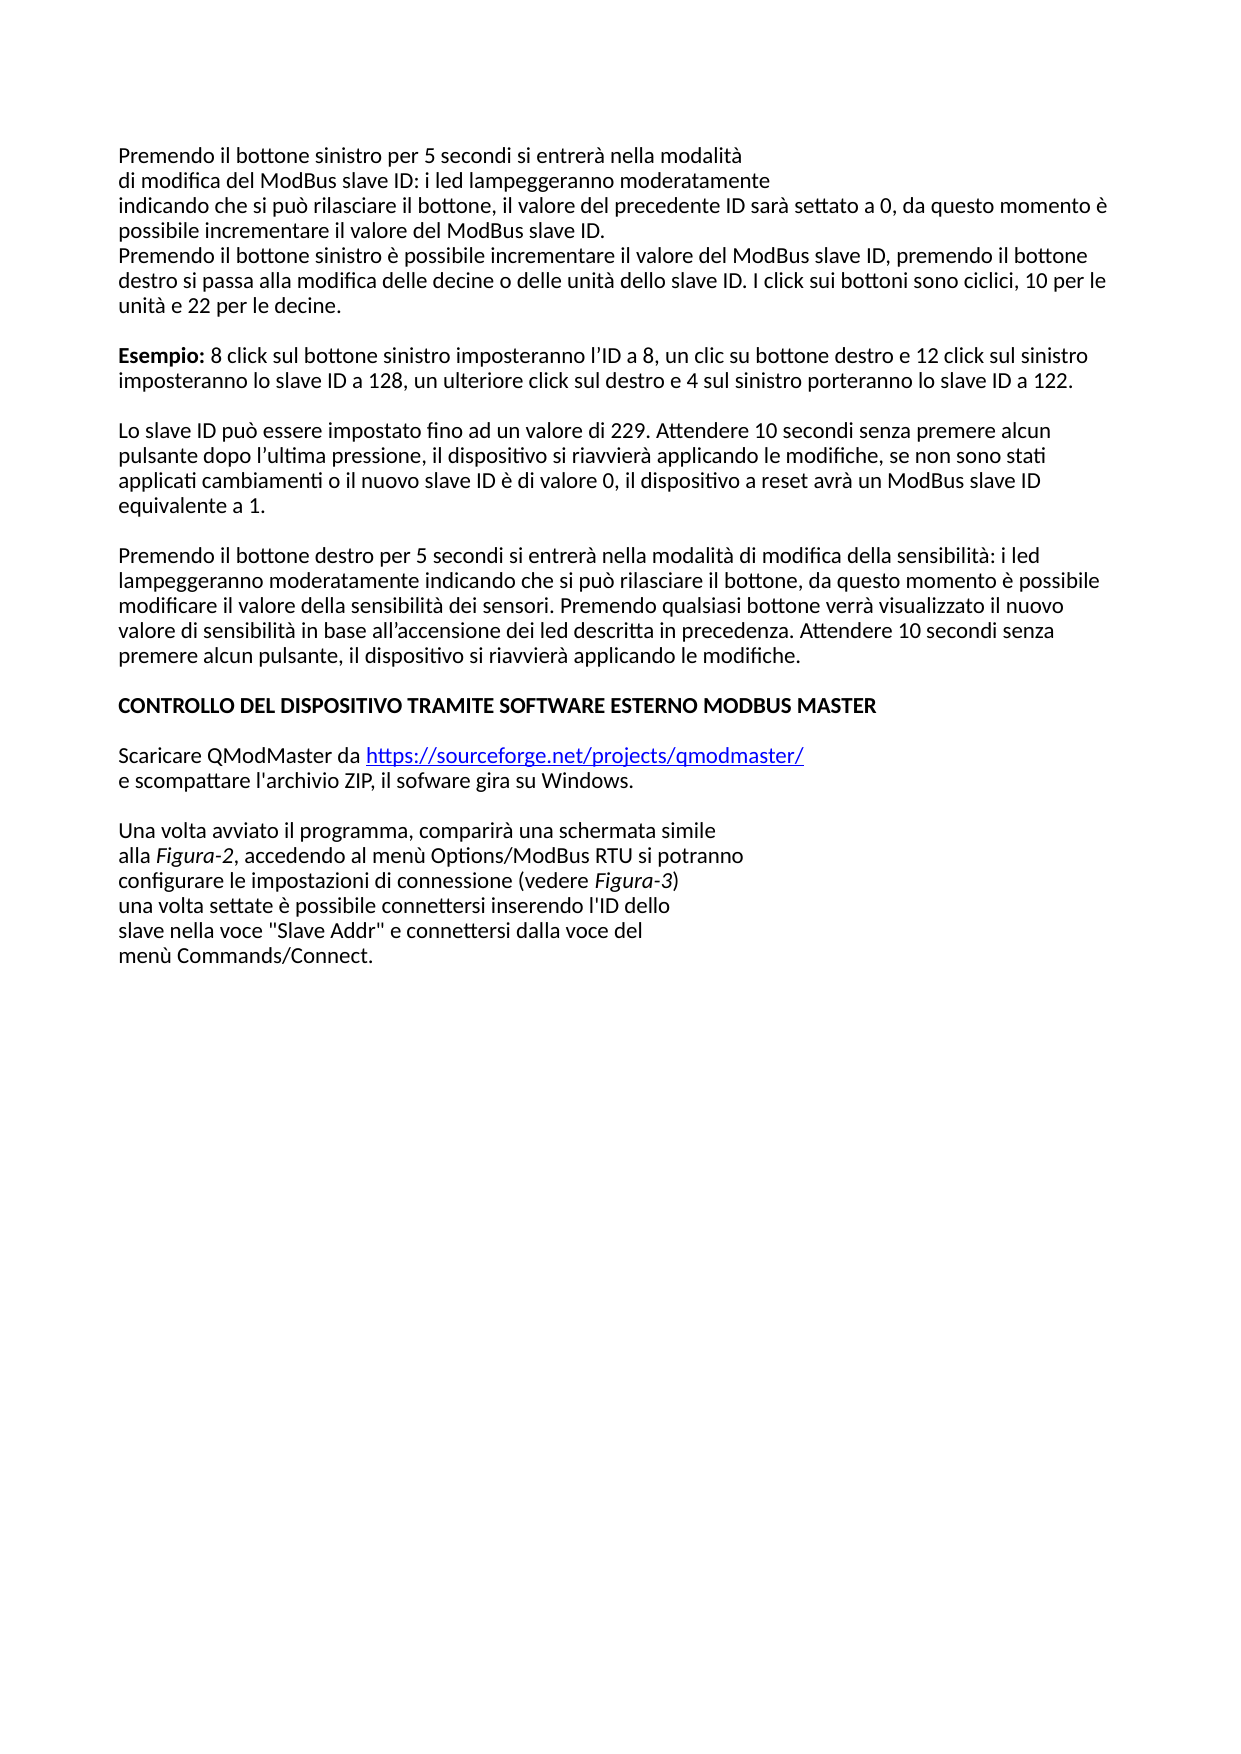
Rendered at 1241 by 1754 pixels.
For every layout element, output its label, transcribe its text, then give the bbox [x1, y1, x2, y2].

text Una volta avviato il programma, comparirà una schermata simile [118, 818, 1122, 843]
text alla Figura-2, accedendo al menù Options/ModBus RTU si potranno [118, 843, 1122, 868]
text slave nella voce "Slave Addr" e connettersi dalla voce del [118, 918, 1122, 943]
text Premendo il bottone destro per 5 secondi si entrerà nella modalità di modifica della sensibilità: i led lampeggeranno moderatamente indicando che si può rilasciare il bottone, da questo momento è possibile modificare il valore della sensibilità dei sensori. Premendo qualsiasi bottone verrà visualizzato il nuovo valore di sensibilità in base all’accensione dei led descritta in precedenza. Attendere 10 secondi senza premere alcun pulsante, il dispositivo si riavvierà applicando le modifiche. [118, 543, 1122, 668]
text Esempio: 8 click sul bottone sinistro imposteranno l’ID a 8, un clic su bottone destro e 12 click sul sinistro imposteranno lo slave ID a 128, un ulteriore click sul destro e 4 sul sinistro porteranno lo slave ID a 122. [118, 343, 1122, 393]
text indicando che si può rilasciare il bottone, il valore del precedente ID sarà settato a 0, da questo momento è possibile incrementare il valore del ModBus slave ID. [118, 193, 1122, 243]
text CONTROLLO DEL DISPOSITIVO TRAMITE SOFTWARE ESTERNO MODBUS MASTER [118, 693, 1122, 718]
text menù Commands/Connect. [118, 943, 1122, 968]
text una volta settate è possibile connettersi inserendo l'ID dello [118, 893, 1122, 918]
text Premendo il bottone sinistro per 5 secondi si entrerà nella modalità [118, 143, 1122, 168]
text Scaricare QModMaster da https://sourceforge.net/projects/qmodmaster/ [118, 743, 1122, 768]
text Lo slave ID può essere impostato fino ad un valore di 229. Attendere 10 secondi senza premere alcun pulsante dopo l’ultima pressione, il dispositivo si riavvierà applicando le modifiche, se non sono stati applicati cambiamenti o il nuovo slave ID è di valore 0, il dispositivo a reset avrà un ModBus slave ID equivalente a 1. [118, 418, 1122, 518]
text configurare le impostazioni di connessione (vedere Figura-3) [118, 868, 1122, 893]
text Premendo il bottone sinistro è possibile incrementare il valore del ModBus slave ID, premendo il bottone destro si passa alla modifica delle decine o delle unità dello slave ID. I click sui bottoni sono ciclici, 10 per le unità e 22 per le decine. [118, 243, 1122, 318]
text e scompattare l'archivio ZIP, il sofware gira su Windows. [118, 768, 1122, 793]
text di modifica del ModBus slave ID: i led lampeggeranno moderatamente [118, 168, 1122, 193]
